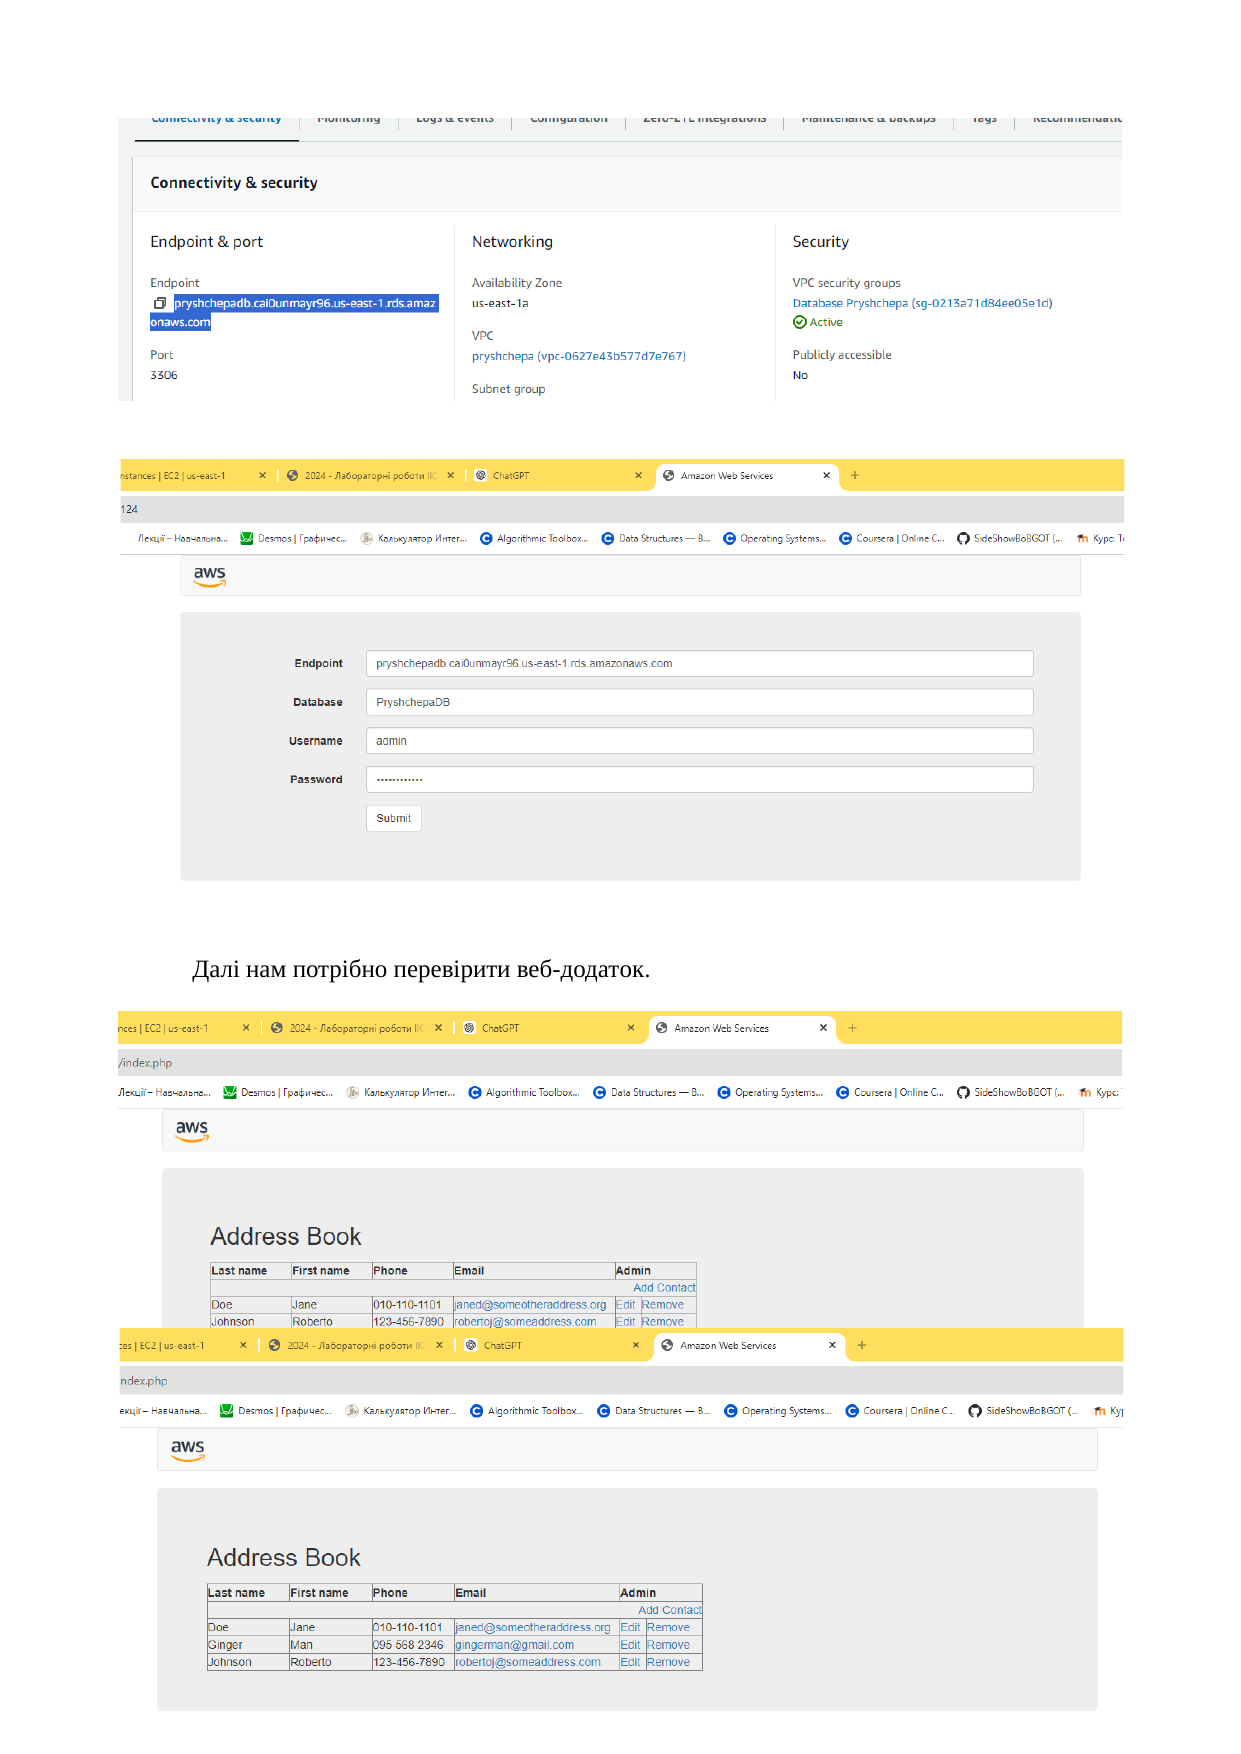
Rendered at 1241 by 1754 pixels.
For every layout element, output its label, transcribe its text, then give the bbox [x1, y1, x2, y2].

picture [118, 1011, 1124, 1754]
picture [118, 118, 1123, 401]
picture [120, 459, 1125, 926]
text Далі нам потрібно перевірити веб-додаток. [118, 954, 1122, 983]
